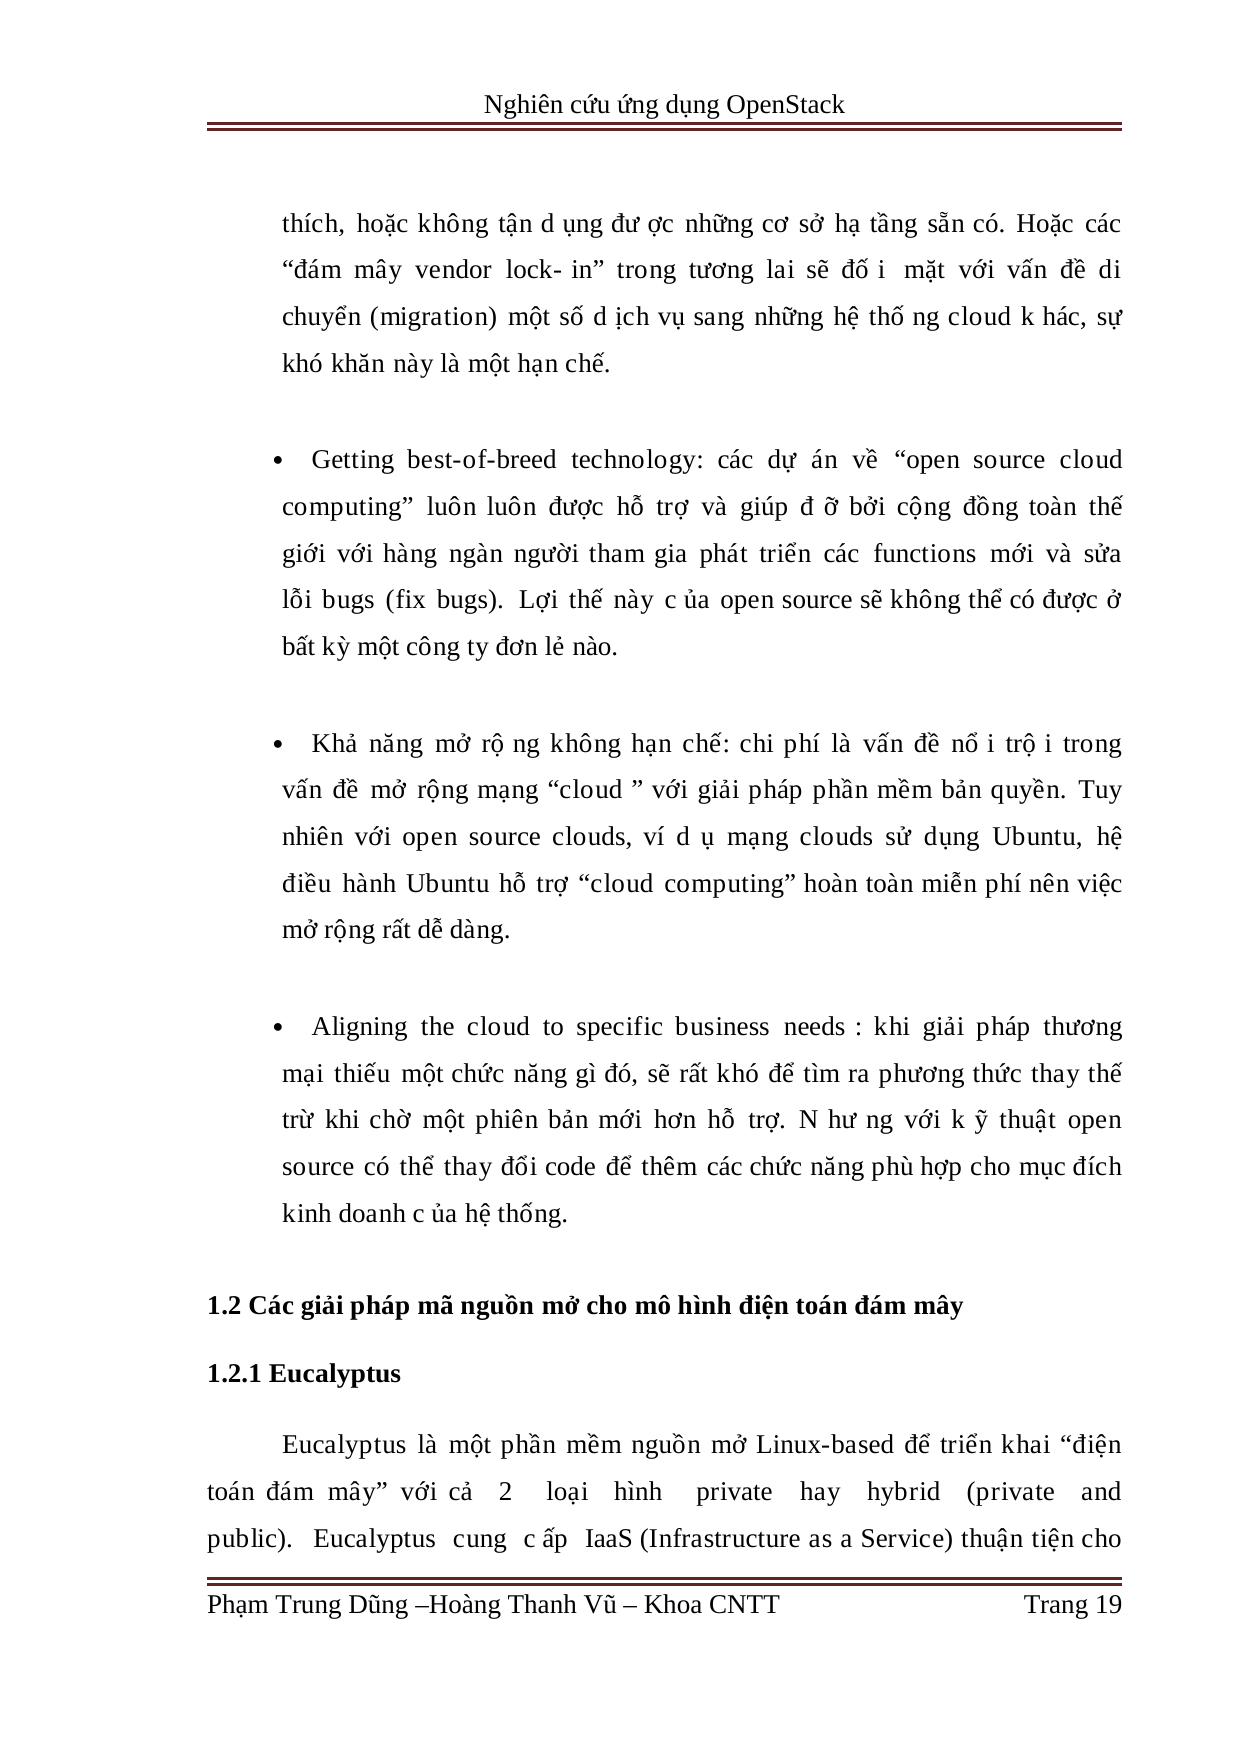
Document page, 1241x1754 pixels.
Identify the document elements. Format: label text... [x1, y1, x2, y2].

list Aligning the cloud to specific business needs : khi giải pháp thương mại thiếu một chức năng gì đó, sẽ rất khó để tìm ra phương thức thay thế trừ khi chờ một phiên bản mới hơn hỗ trợ. N hư ng với k ỹ thuật open source có thể thay đổi code để thêm các chức năng phù hợp cho mục đích kinh doanh c ủa hệ thống. [244, 1010, 1122, 1228]
list Khả năng mở rộ ng không hạn chế: chi phí là vấn đề nổ i trộ i trong vấn đề mở rộng mạng “cloud ” với giải pháp phần mềm bản quyền. Tuy nhiên với open source clouds, ví d ụ mạng clouds sử dụng Ubuntu, hệ điều hành Ubuntu hỗ trợ “cloud computing” hoàn toàn miễn phí nên việc mở rộng rất dễ dàng. [244, 727, 1122, 944]
text Eucalyptus là một phần mềm nguồn mở Linux-based để triển khai “điện toán đám mây” với cả 2 loại hình private hay hybrid (private and public). Eucalyptus cung c ấp IaaS (Infrastructure as a Service) thuận tiện cho [207, 1428, 1122, 1553]
list thích, hoặc không tận d ụng đư ợc những cơ sở hạ tầng sẵn có. Hoặc các “đám mây vendor lock- in” trong tương lai sẽ đố i mặt với vấn đề di chuyển (migration) một số d ịch vụ sang những hệ thố ng cloud k hác, sự khó khăn này là một hạn chế. [244, 207, 1122, 378]
subtitle 1.2 Các giải pháp mã nguồn mở cho mô hình điện toán đám mây [207, 1289, 1122, 1320]
subtitle 1.2.1 Eucalyptus [207, 1357, 1122, 1388]
list Getting best-of-breed technology: các dự án về “open source cloud computing” luôn luôn được hỗ trợ và giúp đ ỡ bởi cộng đồng toàn thế giới với hàng ngàn người tham gia phát triển các functions mới và sửa lỗi bugs (fix bugs). Lợi thế này c ủa open source sẽ không thể có được ở bất kỳ một công ty đơn lẻ nào. [244, 443, 1122, 661]
